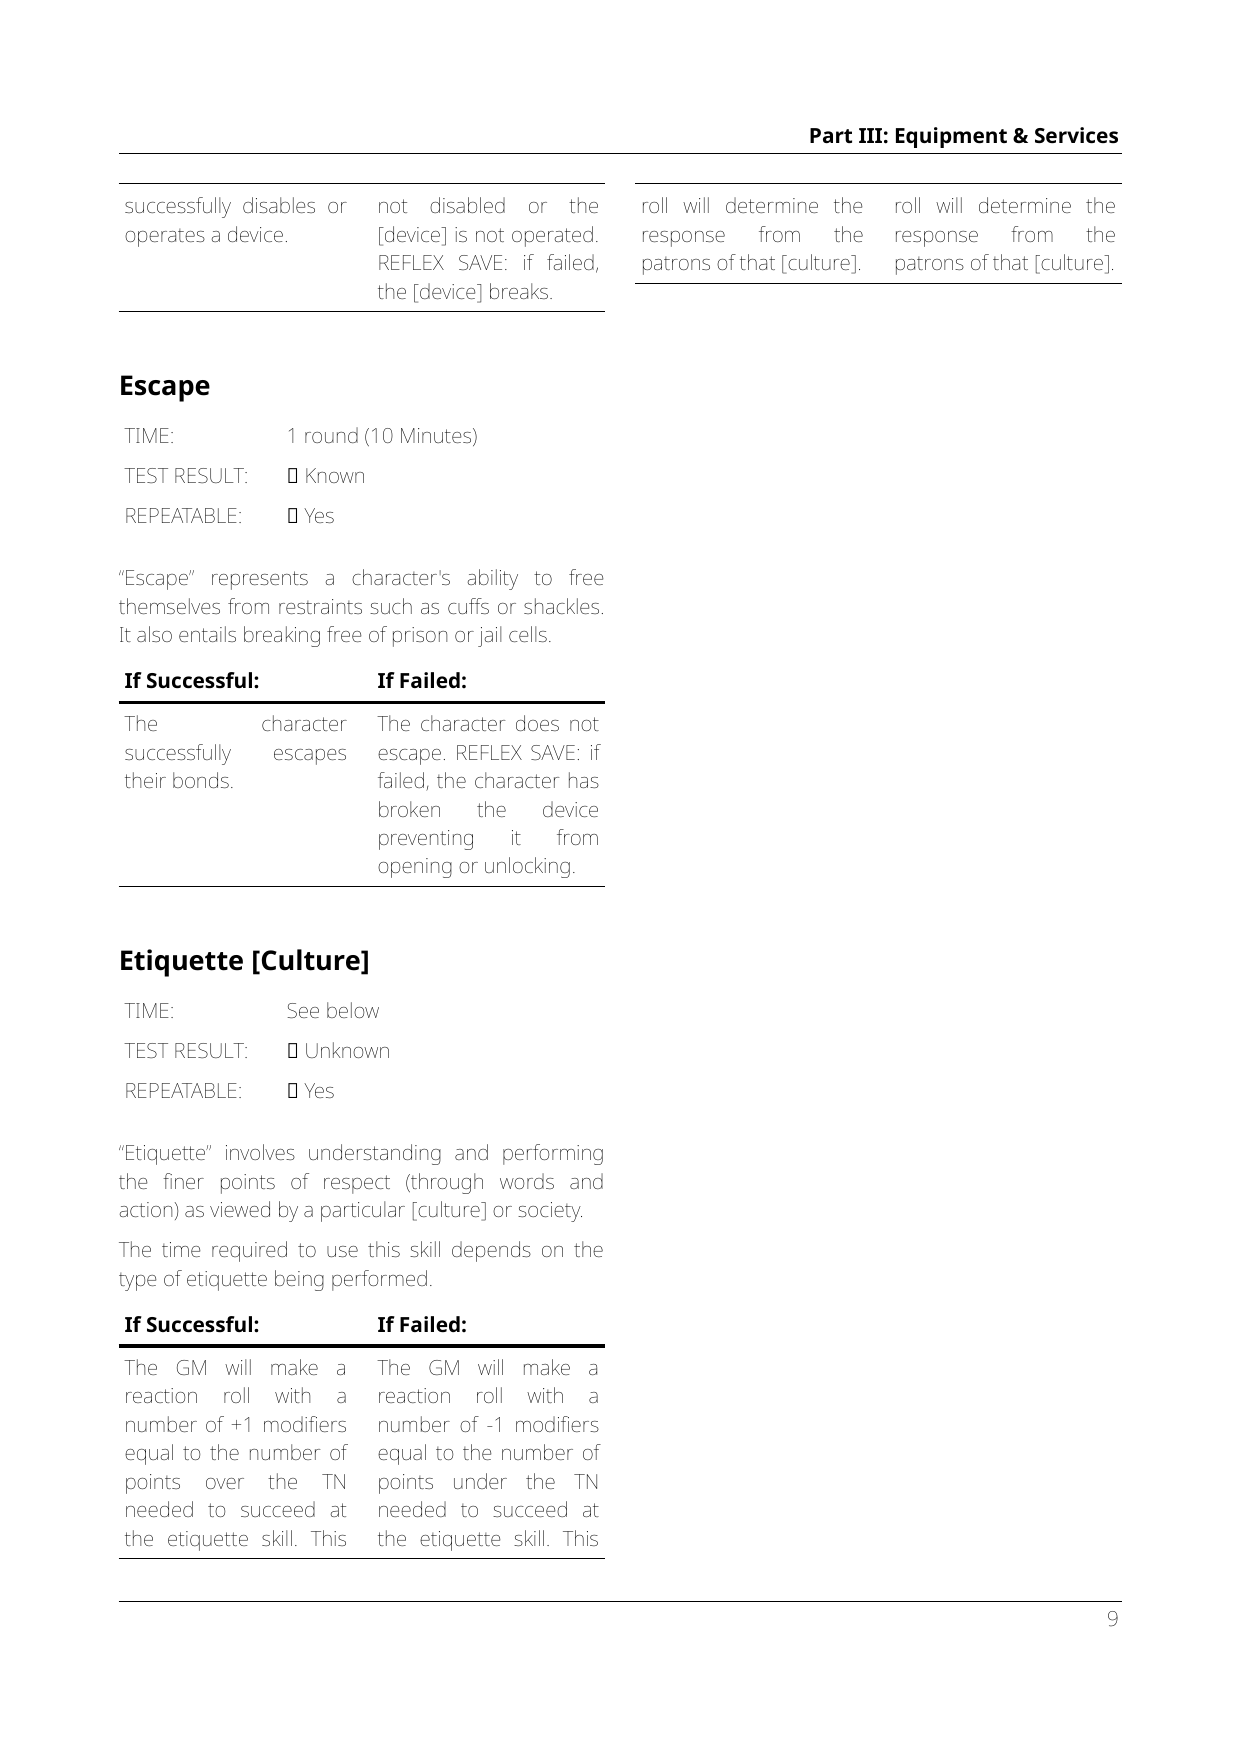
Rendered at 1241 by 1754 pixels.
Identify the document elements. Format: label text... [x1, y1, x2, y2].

table_cell  Yes [281, 495, 605, 535]
table_header If Failed: [372, 661, 605, 701]
text The time required to use this skill depends on the type of etiquette being performed. [118, 1236, 605, 1292]
table_cell  Unknown [281, 1030, 605, 1070]
table_cell TEST RESULT: [119, 1030, 281, 1070]
table_header [353, 661, 372, 701]
table_cell roll will determine the response from the patrons of that [culture]. [888, 184, 1122, 282]
table_header If Failed: [372, 1305, 605, 1344]
table_header If Successful: [119, 1305, 353, 1344]
table_header If Successful: [119, 661, 353, 701]
table_cell roll will determine the response from the patrons of that [culture]. [635, 184, 869, 282]
table_cell not disabled or the [device] is not operated. REFLEX SAVE: if failed, the [device] breaks. [372, 184, 605, 311]
table_cell  Yes [281, 1070, 605, 1110]
table_cell The GM will make a reaction roll with a number of +1 modifiers equal to the number of points over the TN needed to succeed at the etiquette skill. This [119, 1348, 353, 1558]
table_cell REPEATABLE: [119, 1070, 281, 1110]
table_header [353, 1305, 372, 1344]
table_cell successfully disables or operates a device. [119, 184, 353, 311]
table_cell The GM will make a reaction roll with a number of -1 modifiers equal to the number of points under the TN needed to succeed at the etiquette skill. This [372, 1348, 605, 1558]
table_cell  Known [281, 455, 605, 495]
table_header 1 round (10 Minutes) [281, 415, 605, 455]
table_cell [869, 184, 888, 282]
table_cell [353, 704, 372, 886]
table_header TIME: [119, 990, 281, 1030]
text Etiquette [Culture] [118, 941, 605, 978]
table_cell The character successfully escapes their bonds. [119, 704, 353, 886]
text “Escape” represents a character's ability to free themselves from restraints such as cuffs or shackles. It also entails breaking free of prison or jail cells. [118, 535, 605, 649]
table_header See below [281, 990, 605, 1030]
table_header TIME: [119, 415, 281, 455]
text “Etiquette” involves understanding and performing the finer points of respect (through words and action) as viewed by a particular [culture] or society. [118, 1110, 605, 1224]
table_cell REPEATABLE: [119, 495, 281, 535]
table_cell TEST RESULT: [119, 455, 281, 495]
table_cell [353, 184, 372, 311]
table_cell The character does not escape. REFLEX SAVE: if failed, the character has broken the device preventing it from opening or unlocking. [372, 704, 605, 886]
text Escape [118, 366, 605, 403]
table_cell [353, 1348, 372, 1558]
